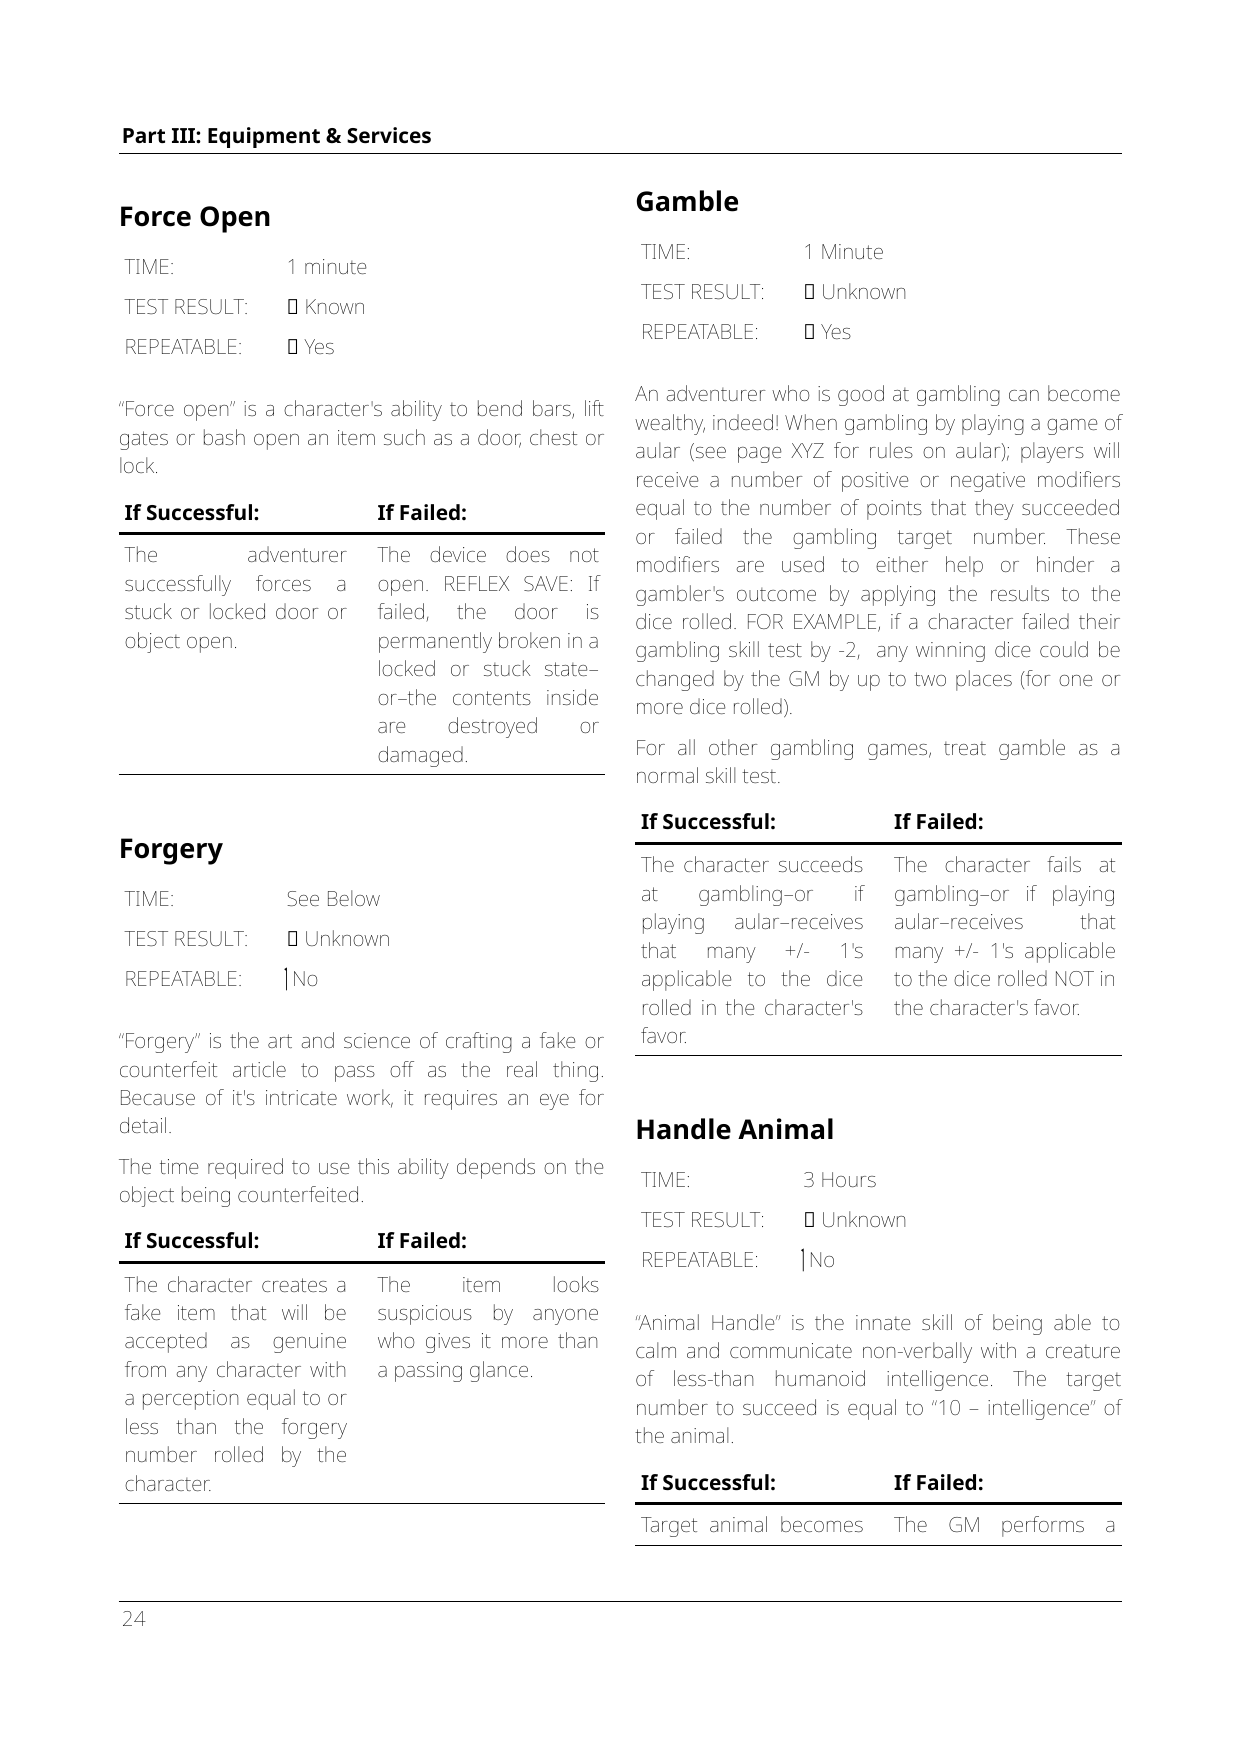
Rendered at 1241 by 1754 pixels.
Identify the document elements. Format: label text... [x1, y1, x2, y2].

text For all other gambling games, treat gamble as a normal skill test. [635, 733, 1122, 790]
table_header 1 Minute [797, 231, 1122, 271]
text Gamble [635, 183, 1122, 219]
table_cell [869, 845, 888, 1055]
table_cell  No [797, 1239, 1122, 1279]
table_cell The character fails at gambling–or if playing aular–receives that many +/- 1's applicable to the dice rolled NOT in the character's favor. [888, 845, 1122, 1055]
table_cell The adventurer successfully forces a stuck or locked door or object open. [119, 535, 353, 774]
table_header TIME: [119, 878, 281, 918]
table_header See Below [281, 878, 605, 918]
table_header TIME: [635, 1160, 797, 1199]
table_cell [353, 535, 372, 774]
table_cell REPEATABLE: [635, 311, 797, 351]
table_header If Successful: [119, 492, 353, 532]
table_cell The GM performs a [888, 1505, 1122, 1545]
table_header [353, 1221, 372, 1261]
text Forgery [118, 829, 605, 866]
table_cell  Yes [797, 311, 1122, 351]
table_cell The item looks suspicious by anyone who gives it more than a passing glance. [372, 1264, 605, 1503]
table_header If Successful: [635, 802, 869, 842]
text Force Open [118, 198, 605, 234]
table_header TIME: [635, 231, 797, 271]
table_header If Successful: [119, 1221, 353, 1261]
table_header If Failed: [372, 1221, 605, 1261]
text “Animal Handle” is the innate skill of being able to calm and communicate non-verbally with a creature of less-than humanoid intelligence. The target number to succeed is equal to “10 – intelligence” of the animal. [635, 1279, 1122, 1450]
table_header If Failed: [372, 492, 605, 532]
table_cell  No [281, 958, 605, 998]
table_cell  Yes [281, 326, 605, 366]
table_header If Successful: [635, 1462, 869, 1502]
table_cell [353, 1264, 372, 1503]
text The time required to use this ability depends on the object being counterfeited. [118, 1152, 605, 1209]
table_cell [869, 1505, 888, 1545]
text “Force open” is a character's ability to bend bars, lift gates or bash open an item such as a door, chest or lock. [118, 366, 605, 480]
table_cell TEST RESULT: [635, 271, 797, 311]
table_header [869, 1462, 888, 1502]
table_header If Failed: [888, 802, 1122, 842]
text An adventurer who is good at gambling can become wealthy, indeed! When gambling by playing a game of aular (see page XYZ for rules on aular); players will receive a number of positive or negative modifiers equal to the number of points that they succeeded or failed the gambling target number. These modifiers are used to either help or hinder a gambler's outcome by applying the results to the dice rolled. FOR EXAMPLE, if a character failed their gambling skill test by -2, any winning dice could be changed by the GM by up to two places (for one or more dice rolled). [635, 351, 1122, 721]
table_cell REPEATABLE: [119, 326, 281, 366]
table_cell  Unknown [797, 271, 1122, 311]
text Handle Animal [635, 1111, 1122, 1148]
table_cell The character succeeds at gambling–or if playing aular–receives that many +/- 1's applicable to the dice rolled in the character's favor. [635, 845, 869, 1055]
table_cell Target animal becomes [635, 1505, 869, 1545]
table_cell REPEATABLE: [119, 958, 281, 998]
text “Forgery” is the art and science of crafting a fake or counterfeit article to pass off as the real thing. Because of it's intricate work, it requires an eye for detail. [118, 998, 605, 1140]
table_cell The device does not open. REFLEX SAVE: If failed, the door is permanently broken in a locked or stuck state–or–the contents inside are destroyed or damaged. [372, 535, 605, 774]
table_header If Failed: [888, 1462, 1122, 1502]
table_cell REPEATABLE: [635, 1239, 797, 1279]
table_header 3 Hours [797, 1160, 1122, 1199]
table_header [353, 492, 372, 532]
table_cell The character creates a fake item that will be accepted as genuine from any character with a perception equal to or less than the forgery number rolled by the character. [119, 1264, 353, 1503]
table_header [869, 802, 888, 842]
table_cell TEST RESULT: [119, 286, 281, 326]
table_cell  Unknown [281, 918, 605, 958]
table_header TIME: [119, 246, 281, 286]
table_cell  Unknown [797, 1200, 1122, 1239]
table_cell  Known [281, 286, 605, 326]
table_header 1 minute [281, 246, 605, 286]
table_cell TEST RESULT: [635, 1200, 797, 1239]
table_cell TEST RESULT: [119, 918, 281, 958]
